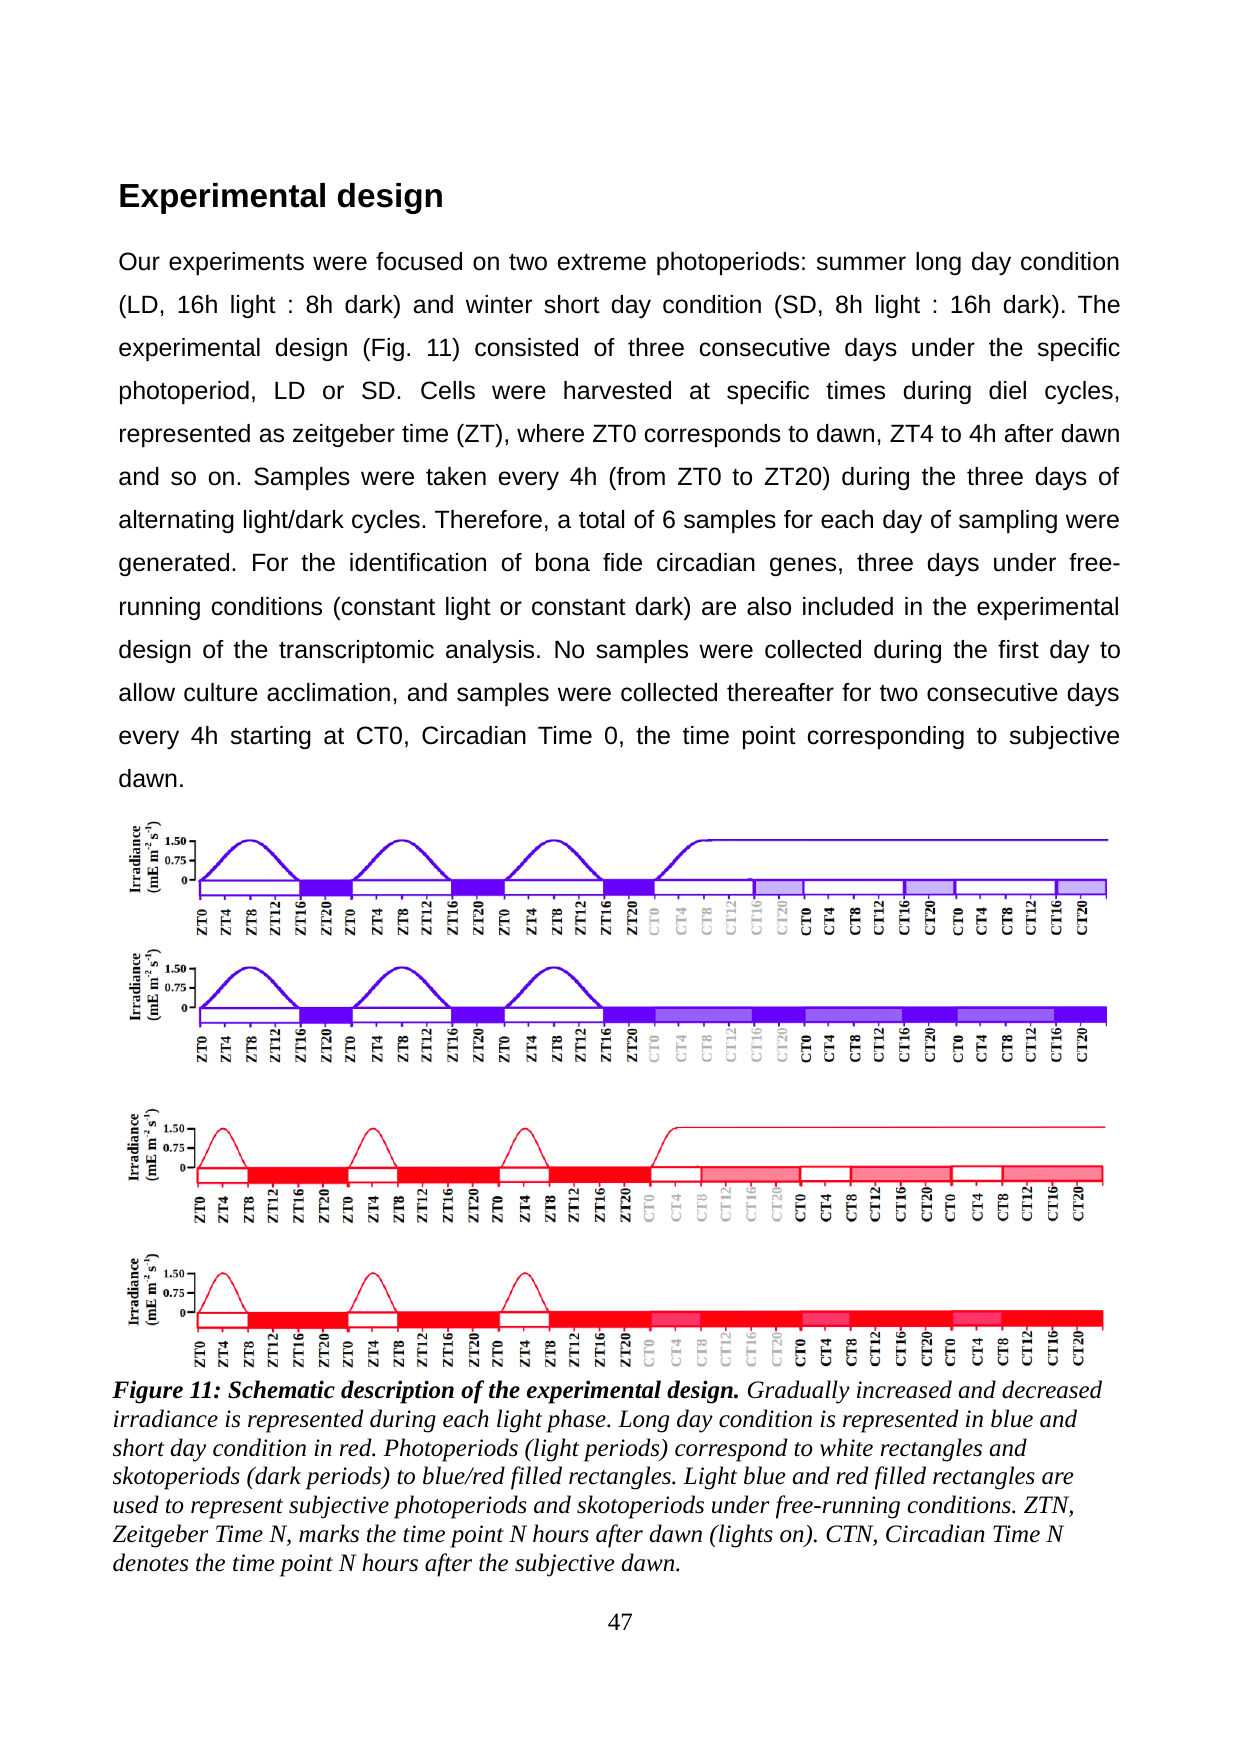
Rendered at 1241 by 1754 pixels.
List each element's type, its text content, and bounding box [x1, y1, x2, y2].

text Our experiments were focused on two extreme photoperiods: summer long day condition (LD, 16h light : 8h dark) and winter short day condition (SD, 8h light : 16h dark). The experimental design (Fig. 11) consisted of three consecutive days under the specific photoperiod, LD or SD. Cells were harvested at specific times during diel cycles, represented as zeitgeber time (ZT), where ZT0 corresponds to dawn, ZT4 to 4h after dawn and so on. Samples were taken every 4h (from ZT0 to ZT20) during the three days of alternating light/dark cycles. Therefore, a total of 6 samples for each day of sampling were generated. For the identification of bona fide circadian genes, three days under free-running conditions (constant light or constant dark) are also included in the experimental design of the transcriptomic analysis. No samples were collected during the first day to allow culture acclimation, and samples were collected thereafter for two consecutive days every 4h starting at CT0, Circadian Time 0, the time point corresponding to subjective dawn. [118, 246, 1122, 793]
picture [126, 813, 1117, 1376]
subtitle Experimental design [118, 176, 1122, 215]
text Figure 11: Schematic description of the experimental design. Gradually increased and decreased irradiance is represented during each light phase. Long day condition is represented in blue and short day condition in red. Photoperiods (light periods) correspond to white rectangles and skotoperiods (dark periods) to blue/red filled rectangles. Light blue and red filled rectangles are used to represent subjective photoperiods and skotoperiods under free-running conditions. ZTN, Zeitgeber Time N, marks the time point N hours after dawn (lights on). CTN, Circadian Time N denotes the time point N hours after the subjective dawn. [112, 810, 1116, 1576]
